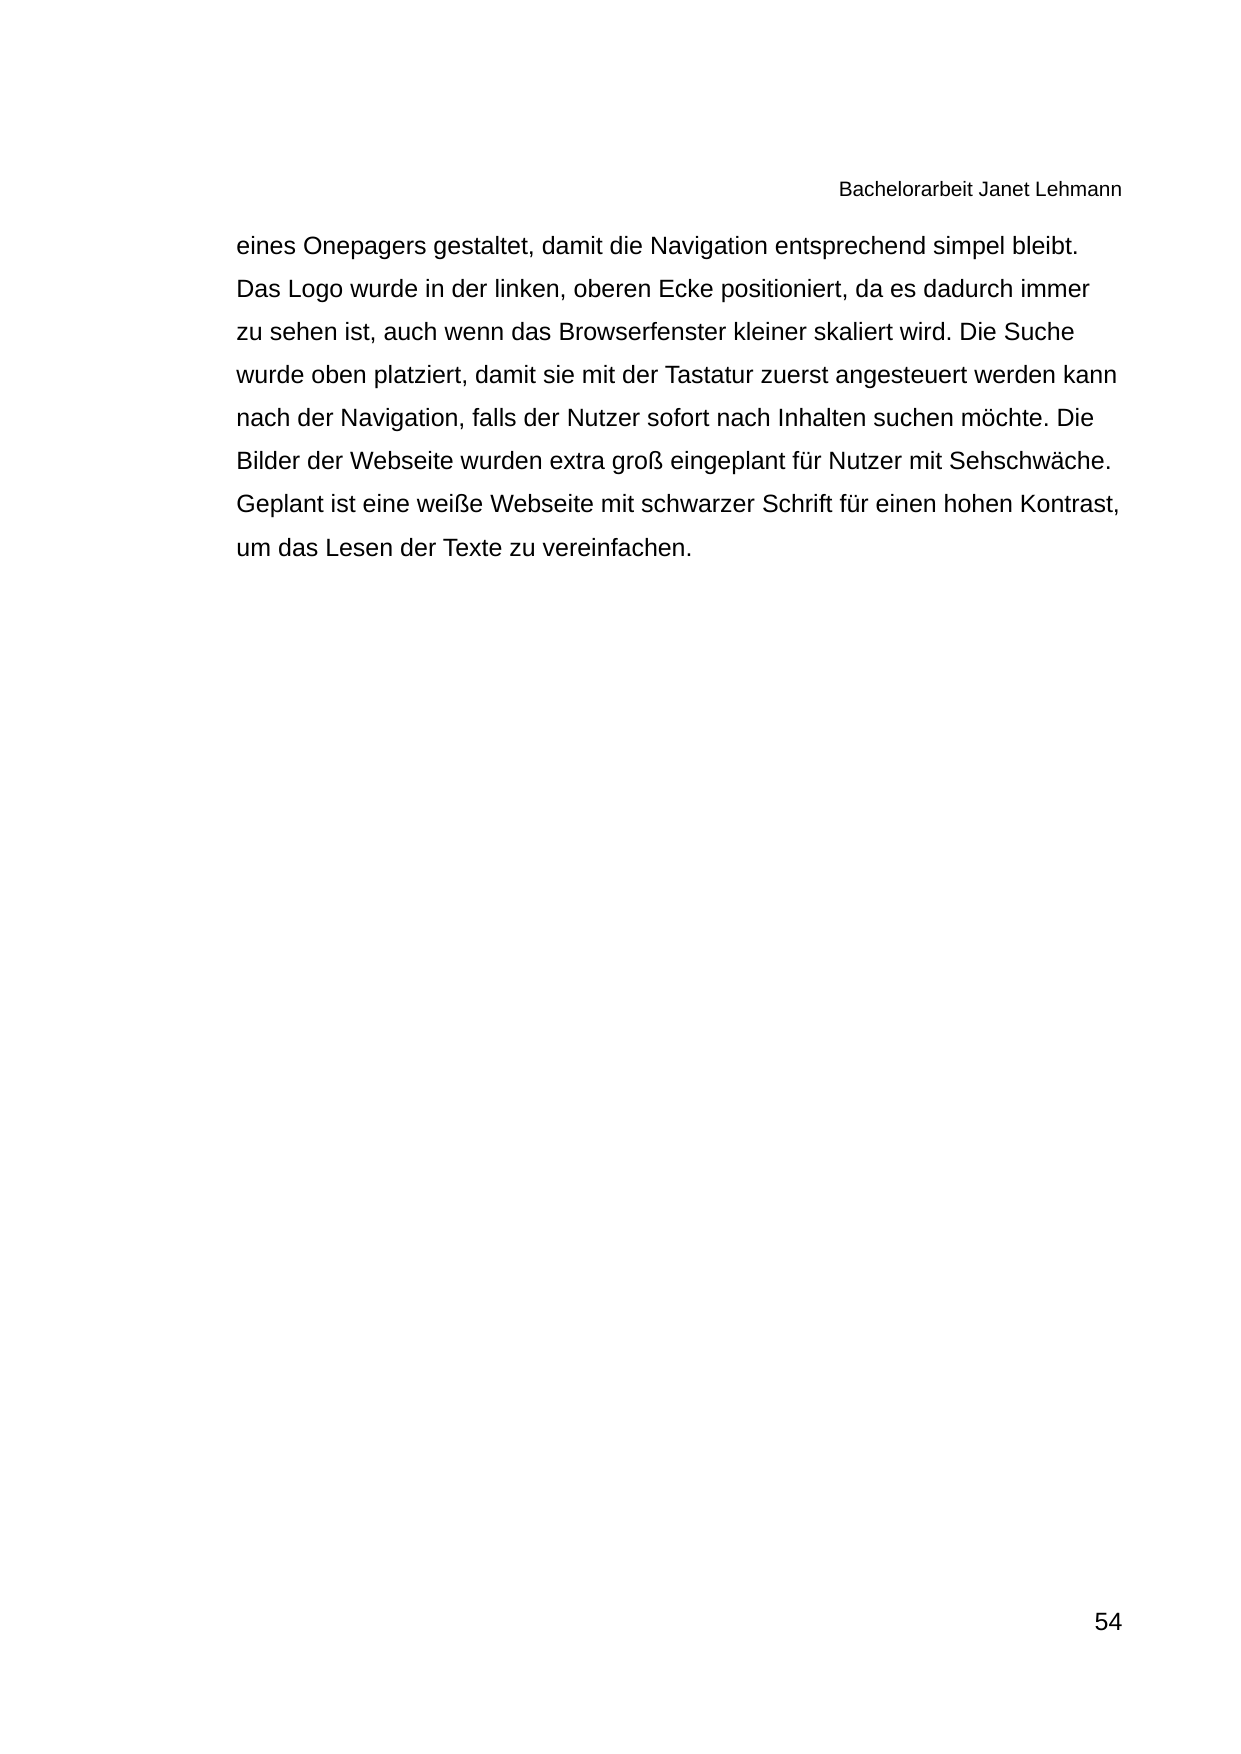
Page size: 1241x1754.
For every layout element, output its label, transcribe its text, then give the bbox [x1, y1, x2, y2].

text eines Onepagers gestaltet, damit die Navigation entsprechend simpel bleibt. Das Logo wurde in der linken, oberen Ecke positioniert, da es dadurch immer zu sehen ist, auch wenn das Browserfenster kleiner skaliert wird. Die Suche wurde oben platziert, damit sie mit der Tastatur zuerst angesteuert werden kann nach der Navigation, falls der Nutzer sofort nach Inhalten suchen möchte. Die Bilder der Webseite wurden extra groß eingeplant für Nutzer mit Sehschwäche. Geplant ist eine weiße Webseite mit schwarzer Schrift für einen hohen Kontrast, um das Lesen der Texte zu vereinfachen. [236, 231, 1122, 561]
